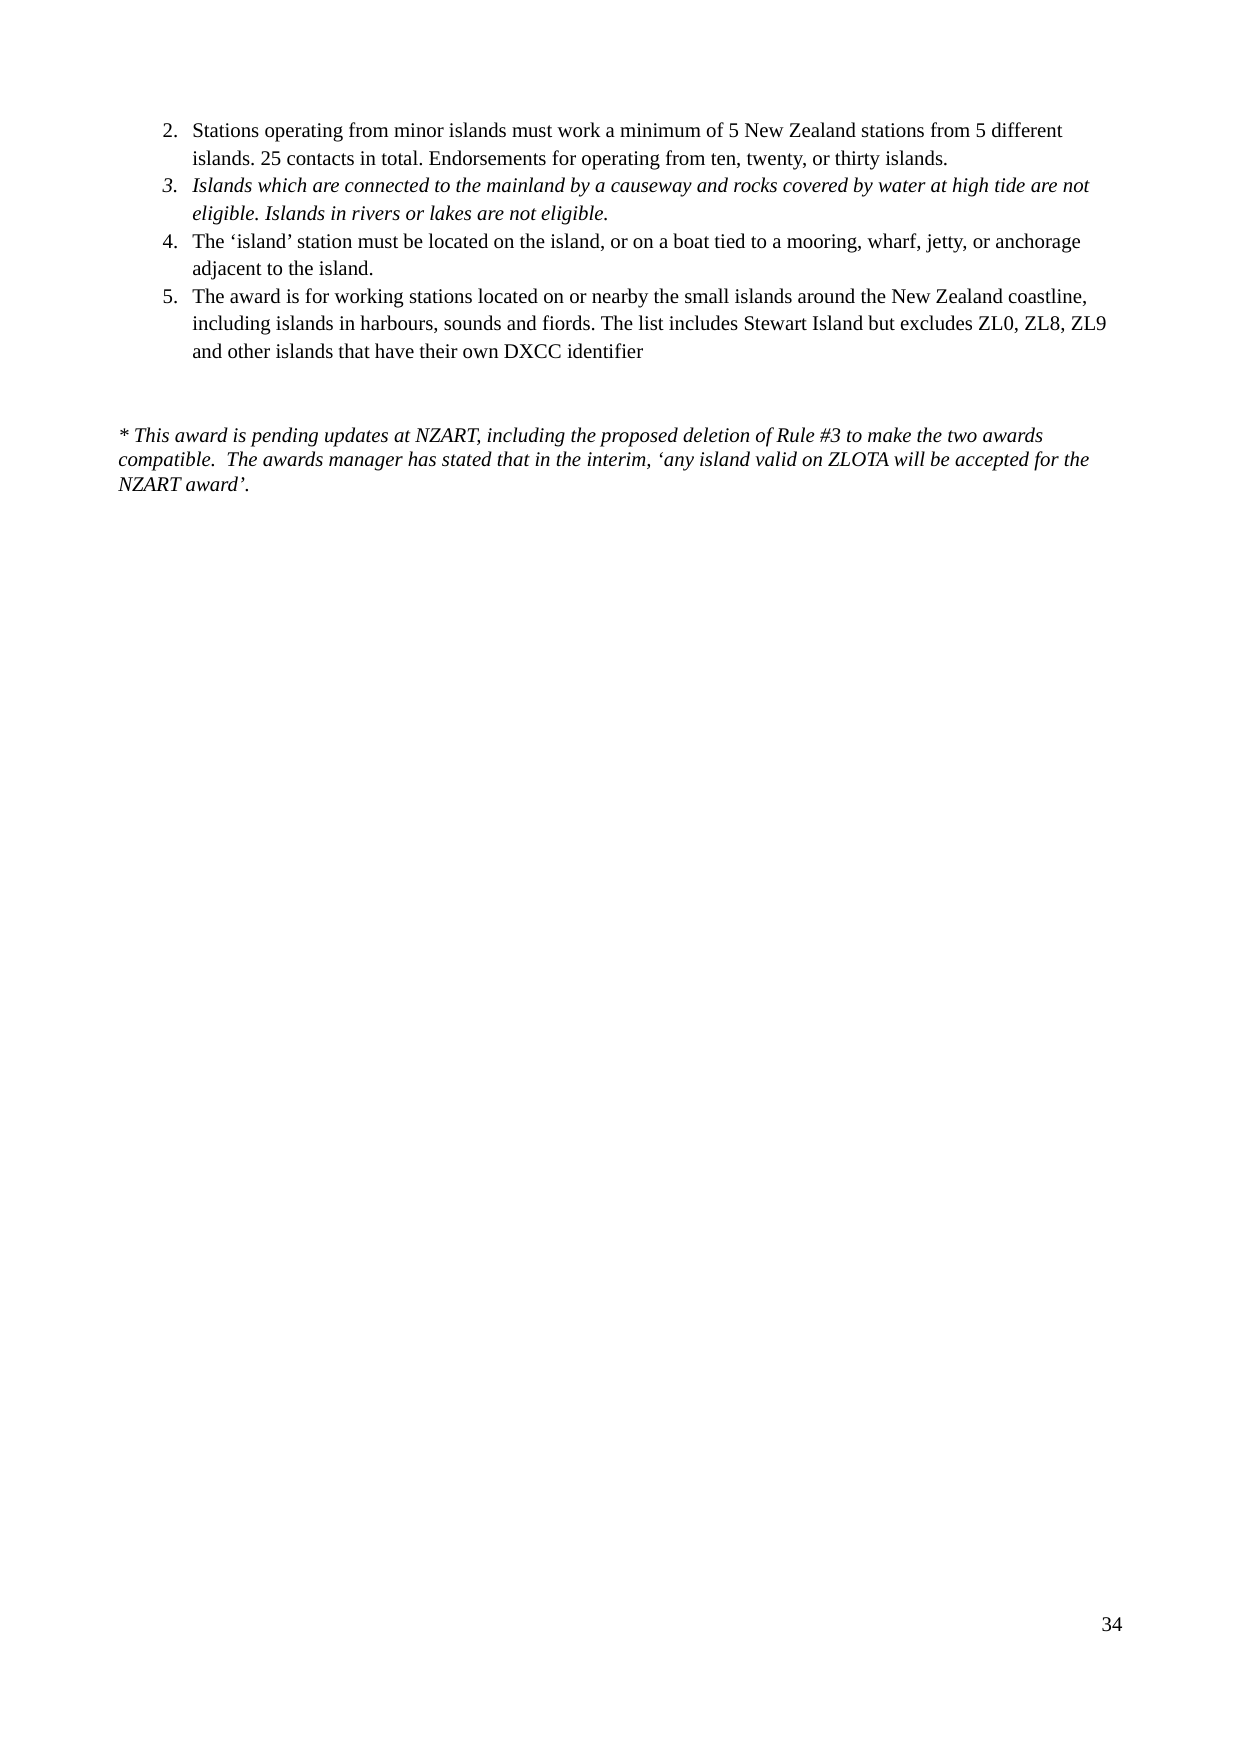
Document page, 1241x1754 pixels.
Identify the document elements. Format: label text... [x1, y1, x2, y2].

list The ‘island’ station must be located on the island, or on a boat tied to a mooring, wharf, jetty, or anchorage adjacent to the island. [162, 228, 1122, 280]
list Stations operating from minor islands must work a minimum of 5 New Zealand stations from 5 different islands. 25 contacts in total. Endorsements for operating from ten, twenty, or thirty islands. [162, 118, 1122, 170]
list Islands which are connected to the mainland by a causeway and rocks covered by water at high tide are not eligible. Islands in rivers or lakes are not eligible. [162, 173, 1122, 225]
list The award is for working stations located on or nearby the small islands around the New Zealand coastline, including islands in harbours, sounds and fiords. The list includes Stewart Island but excludes ZL0, ZL8, ZL9 and other islands that have their own DXCC identifier [162, 284, 1122, 363]
text * This award is pending updates at NZART, including the proposed deletion of Rule #3 to make the two awards compatible. The awards manager has stated that in the interim, ‘any island valid on ZLOTA will be accepted for the NZART award’. [118, 423, 1122, 496]
